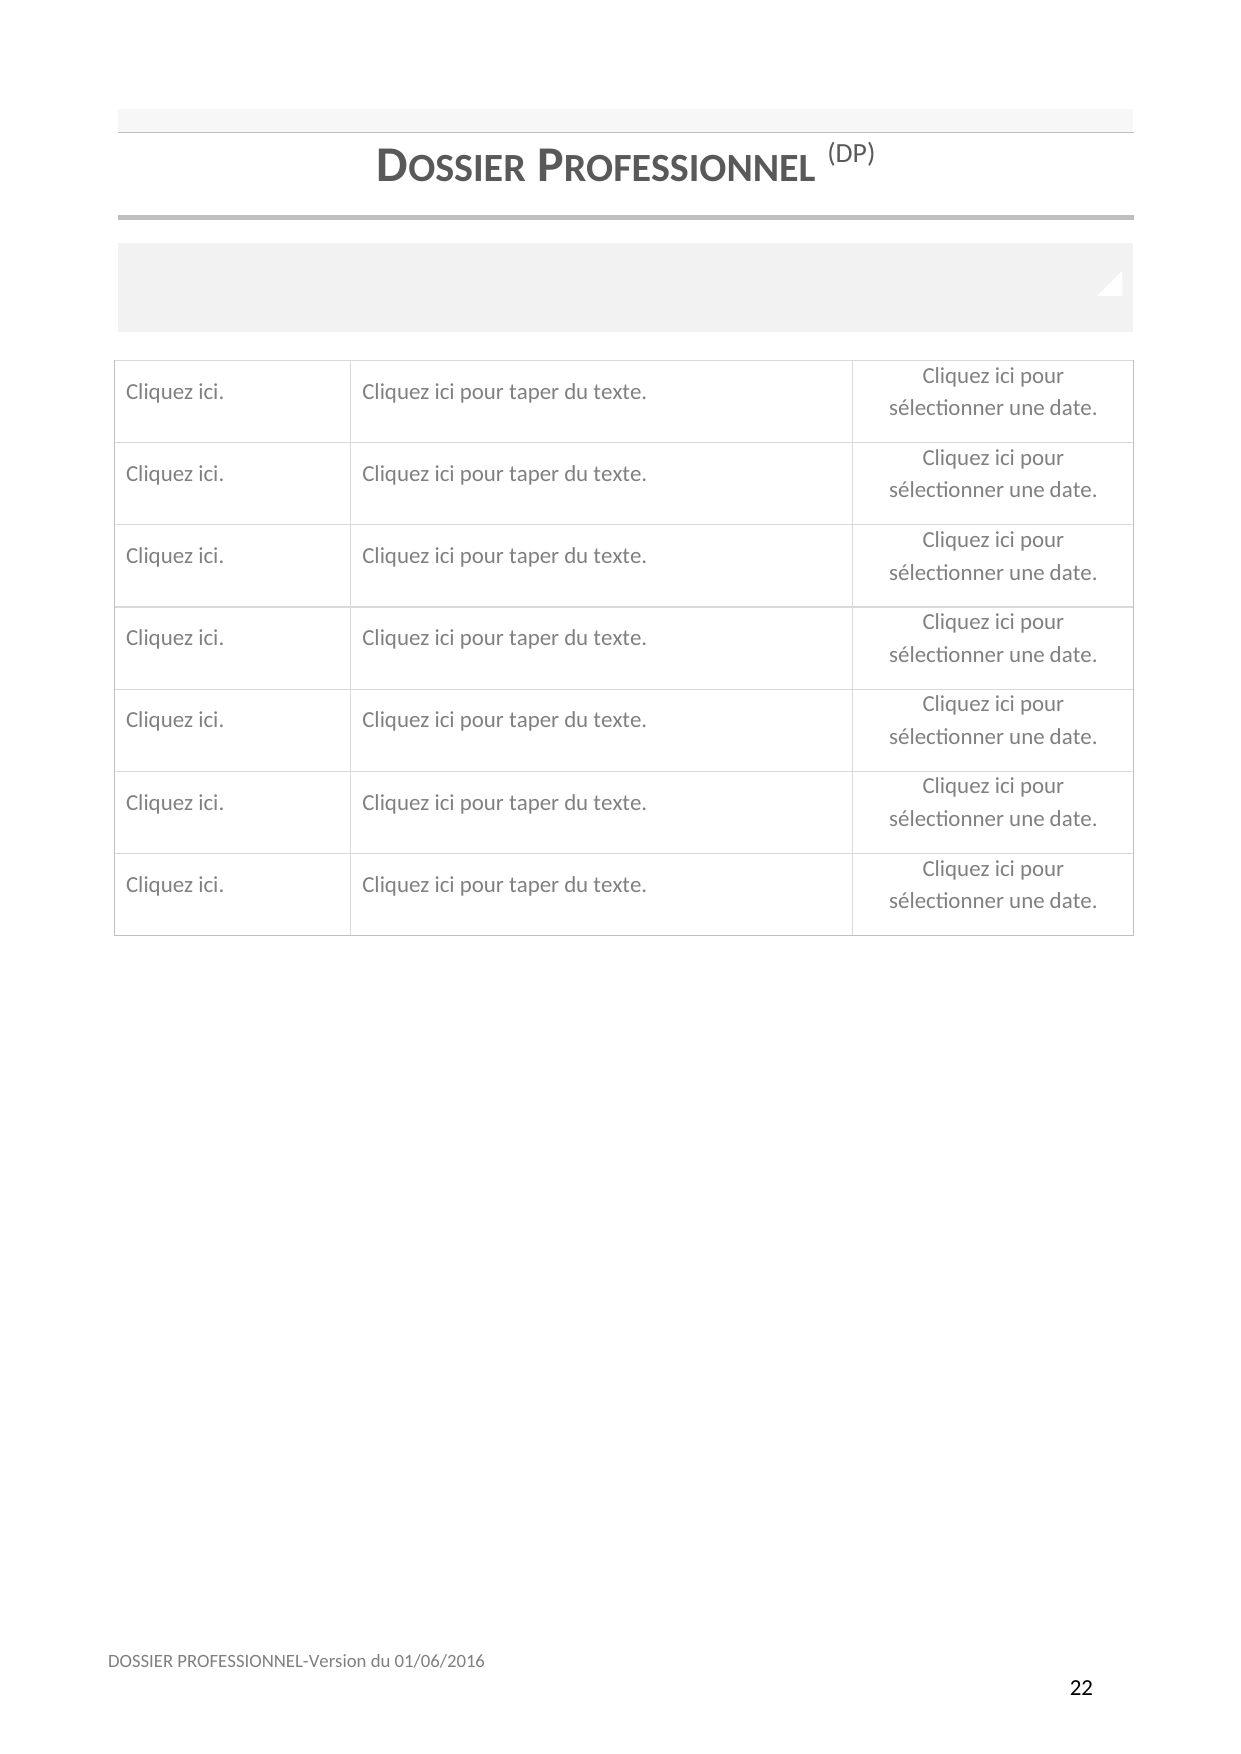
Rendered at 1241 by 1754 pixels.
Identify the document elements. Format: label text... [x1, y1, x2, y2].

table_cell Cliquez ici. [115, 690, 350, 771]
table_cell Cliquez ici pour sélectionner une date. [853, 772, 1133, 853]
table_cell Cliquez ici pour taper du texte. [351, 854, 852, 935]
table_cell Cliquez ici pour taper du texte. [351, 525, 852, 606]
table_cell Cliquez ici pour sélectionner une date. [853, 525, 1133, 606]
table_cell Cliquez ici. [115, 525, 350, 606]
table_cell Cliquez ici pour taper du texte. [351, 690, 852, 771]
table_cell Cliquez ici pour sélectionner une date. [853, 690, 1133, 771]
table_cell Cliquez ici. [115, 361, 350, 442]
table_cell Cliquez ici. [115, 443, 350, 524]
table_cell Cliquez ici pour taper du texte. [351, 361, 852, 442]
table_cell Cliquez ici pour taper du texte. [351, 608, 852, 688]
table_cell Cliquez ici pour taper du texte. [351, 772, 852, 853]
table_cell Cliquez ici. [115, 772, 350, 853]
table_cell Cliquez ici pour taper du texte. [351, 443, 852, 524]
table_cell Cliquez ici. [115, 608, 350, 688]
table_cell Cliquez ici pour sélectionner une date. [853, 361, 1133, 442]
table_cell Cliquez ici pour sélectionner une date. [853, 854, 1133, 935]
table_cell Cliquez ici pour sélectionner une date. [853, 608, 1133, 688]
table_cell Cliquez ici. [115, 854, 350, 935]
table_cell Cliquez ici pour sélectionner une date. [853, 443, 1133, 524]
